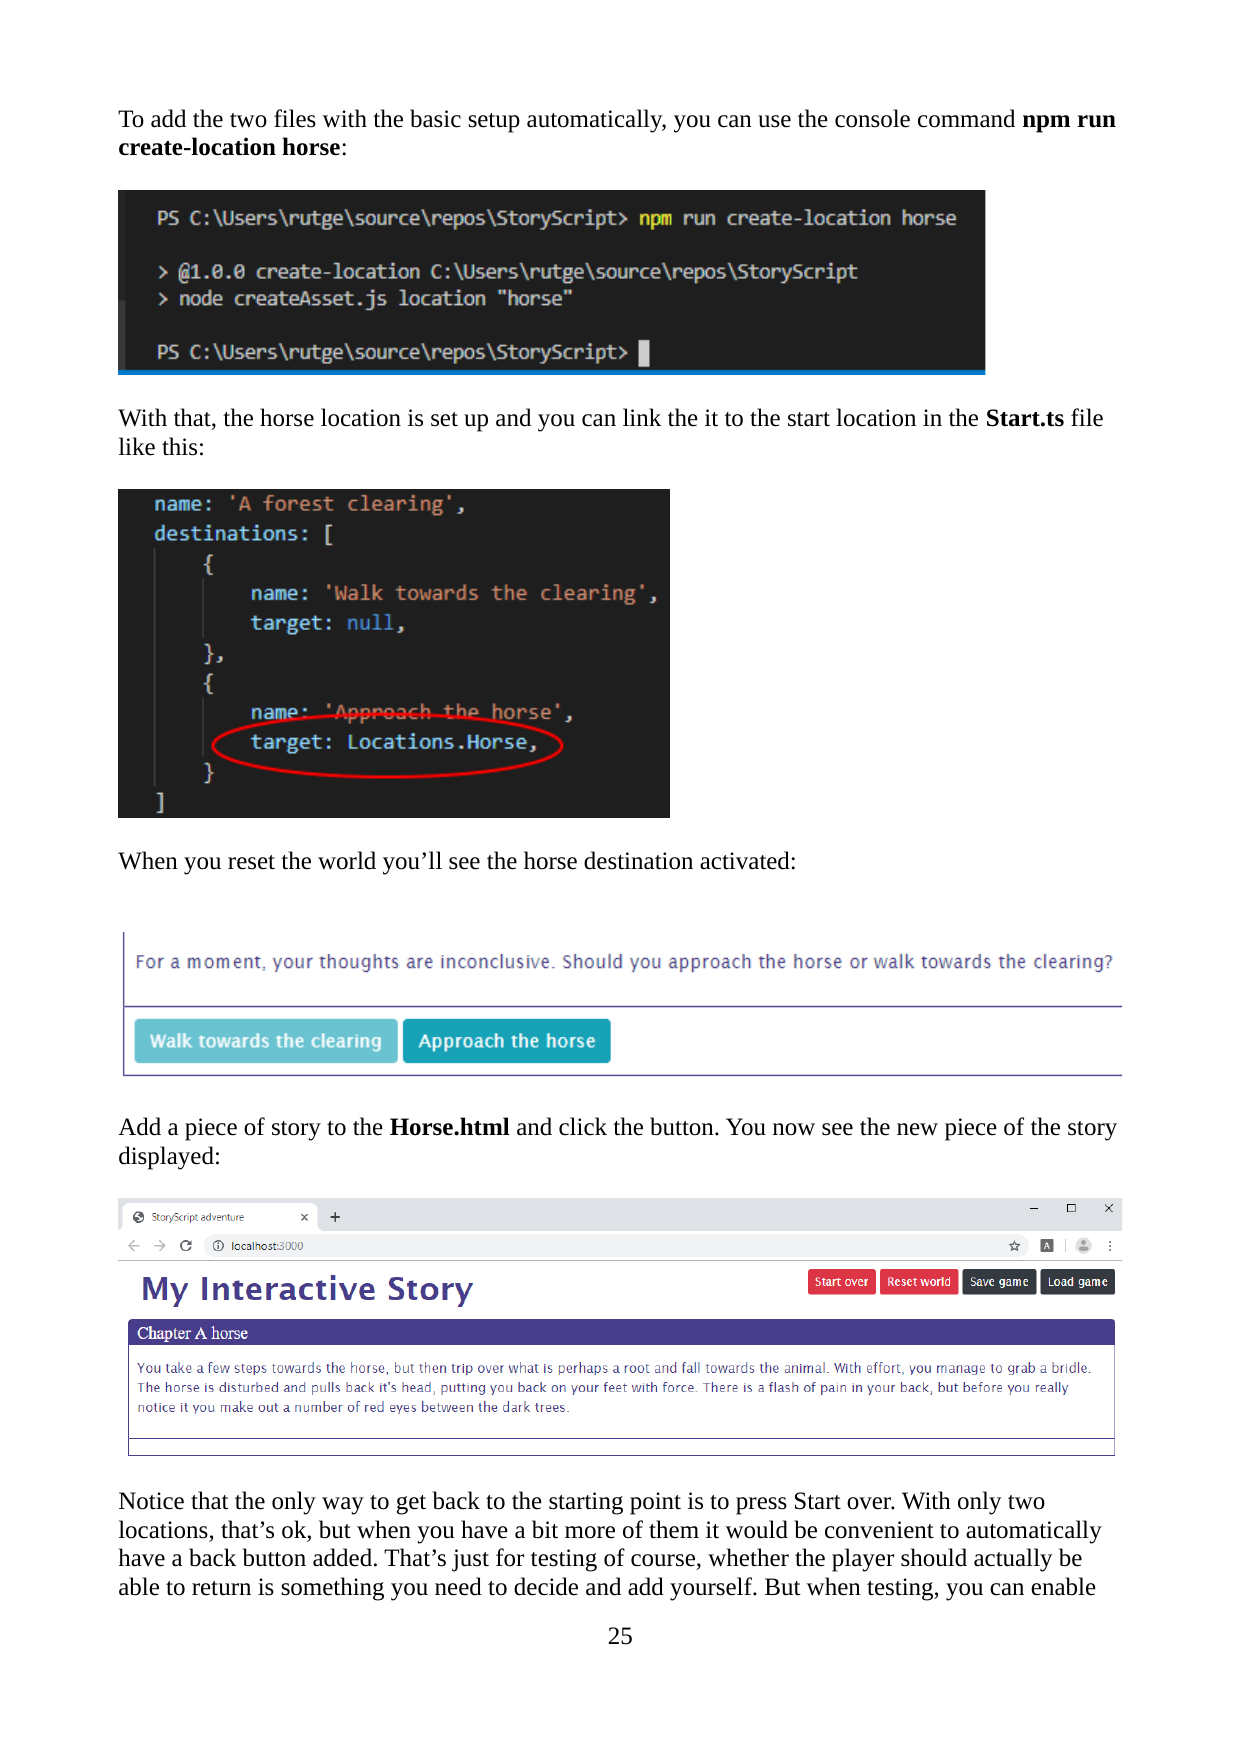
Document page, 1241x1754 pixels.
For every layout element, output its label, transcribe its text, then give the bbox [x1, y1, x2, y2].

text To add the two files with the basic setup automatically, you can use the console command npm run create-location horse: [118, 104, 1122, 161]
text Add a piece of story to the Horse.html and click the button. You now see the new piece of the story displayed: [118, 1112, 1122, 1169]
text When you reset the world you’ll see the horse destination activated: [118, 846, 1122, 875]
text Notice that the only way to get back to the starting point is to press Start over. With only two locations, that’s ok, but when you have a bit more of them it would be convenient to automatically have a back button added. That’s just for testing of course, whether the player should actually be able to return is something you need to decide and add yourself. But when testing, you can enable [118, 1486, 1122, 1601]
text With that, the horse location is set up and you can link the it to the start location in the Start.ts file like this: [118, 403, 1122, 461]
